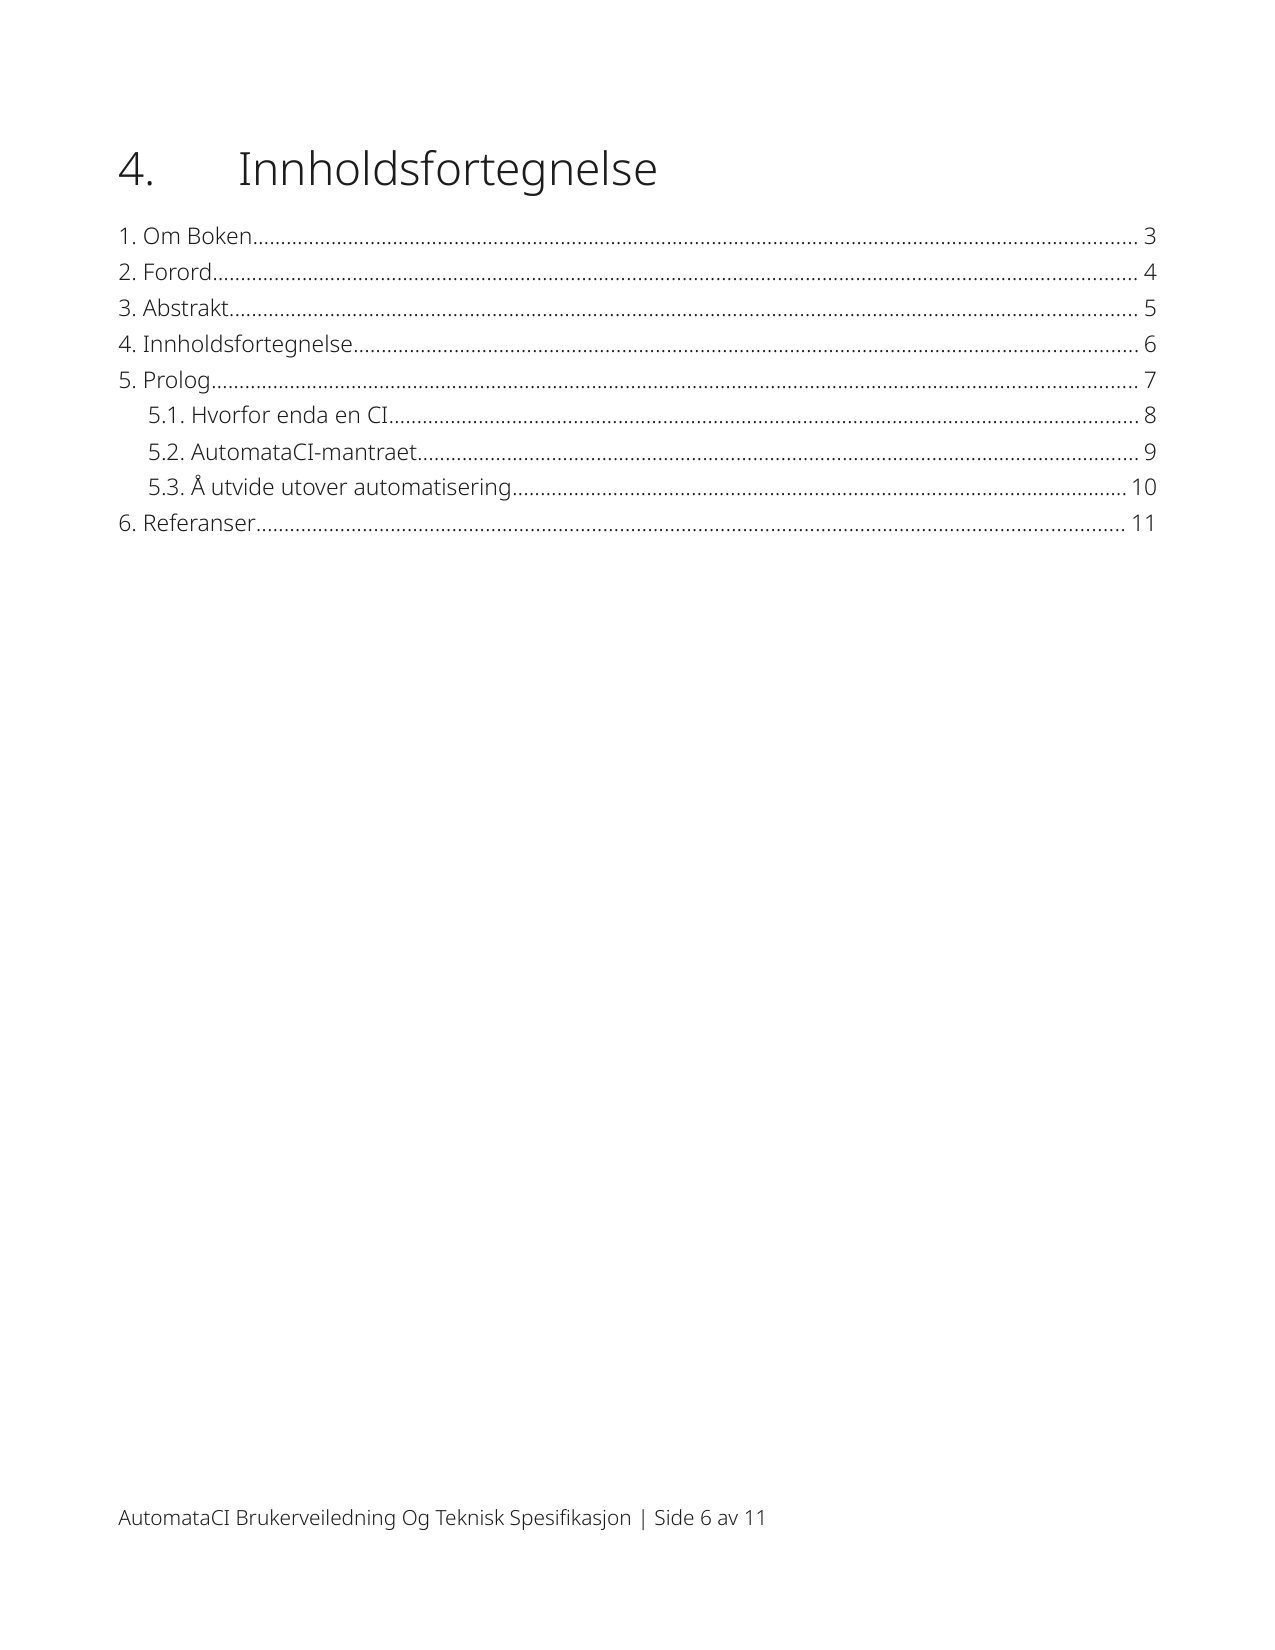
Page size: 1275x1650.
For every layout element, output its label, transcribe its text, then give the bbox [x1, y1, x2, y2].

text 6. Referanser 11 [118, 507, 1157, 538]
text 4. Innholdsfortegnelse 6 [118, 328, 1157, 359]
text 2. Forord 4 [118, 256, 1157, 287]
subtitle Innholdsfortegnelse [118, 136, 1157, 198]
text 5.1. Hvorfor enda en CI 8 [148, 399, 1157, 431]
text 1. Om Boken 3 [118, 220, 1157, 251]
text 5. Prolog 7 [118, 363, 1157, 395]
text 3. Abstrakt 5 [118, 292, 1157, 323]
text 5.2. AutomataCI-mantraet 9 [148, 435, 1157, 467]
text 5.3. Å utvide utover automatisering 10 [148, 471, 1157, 503]
